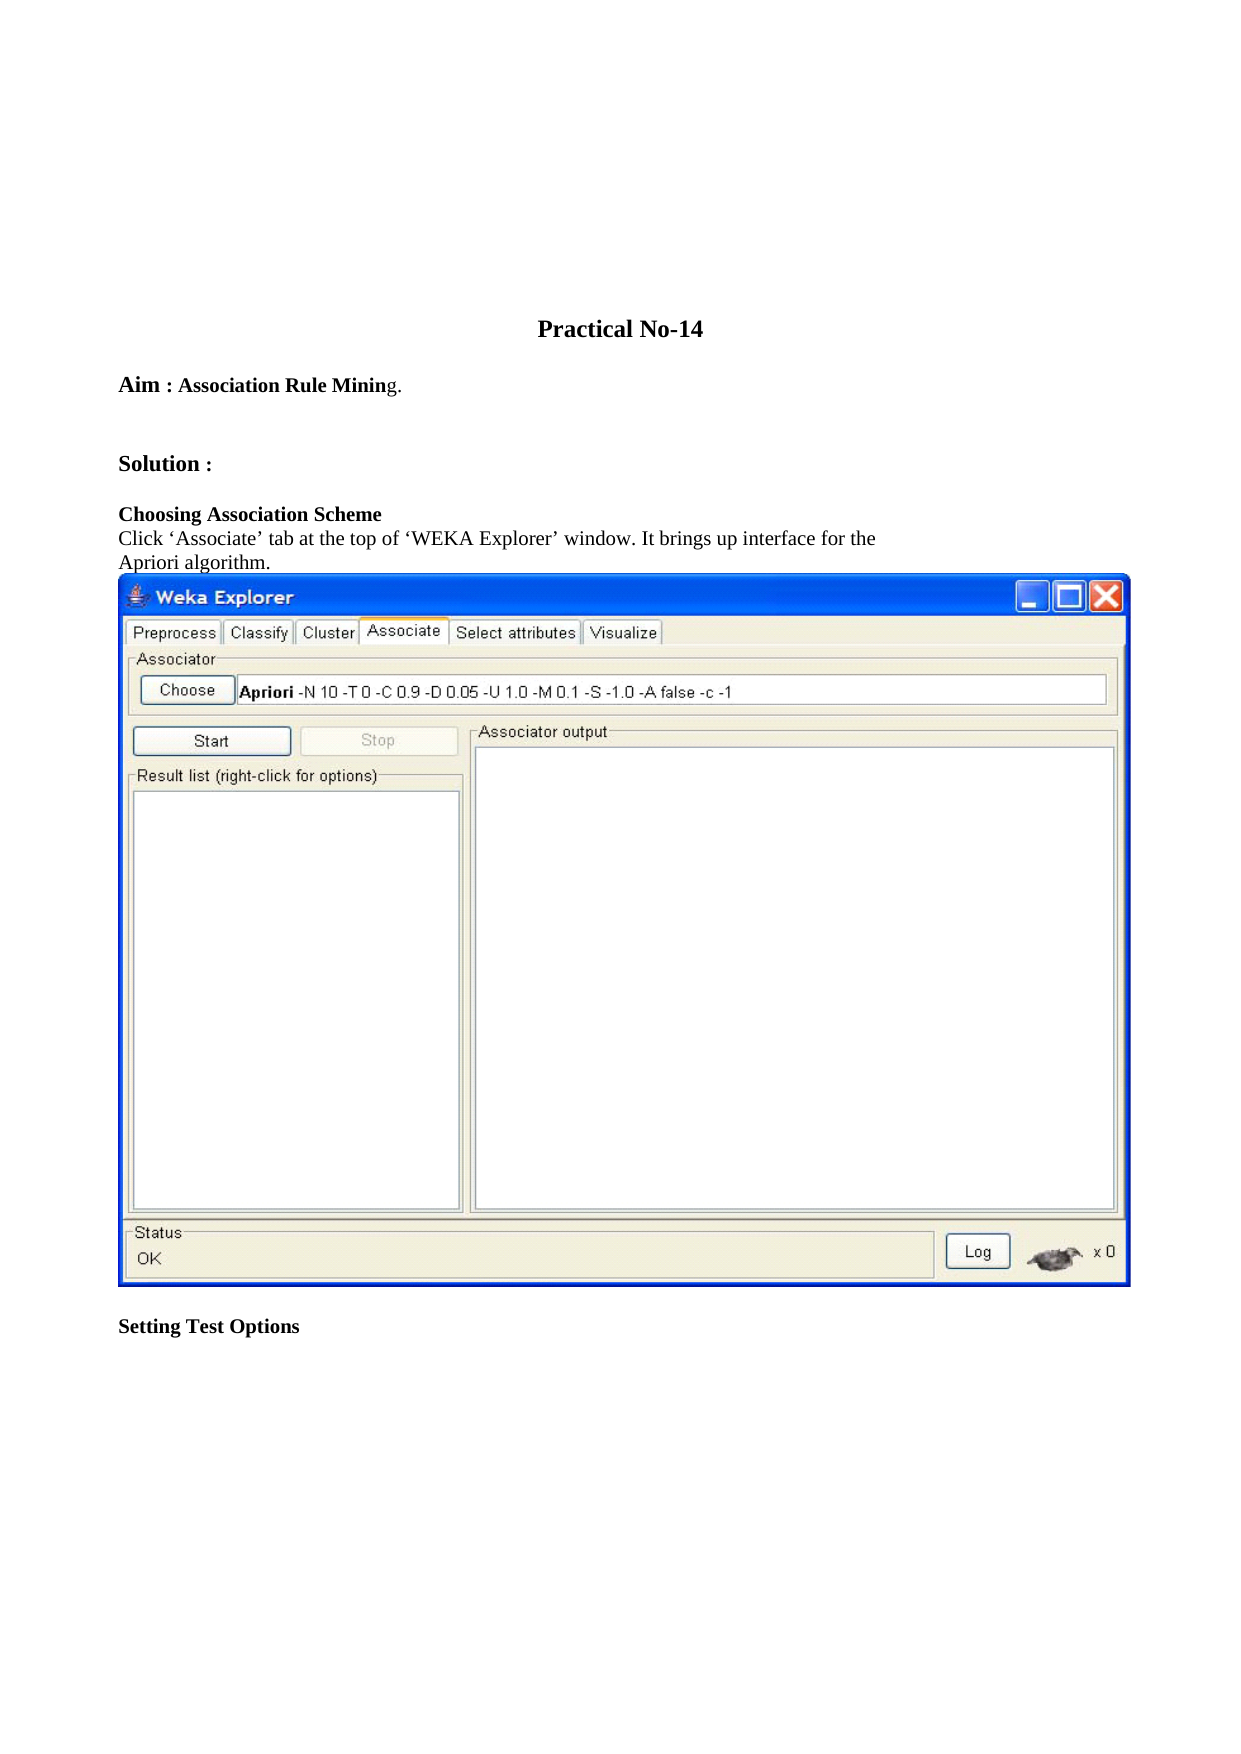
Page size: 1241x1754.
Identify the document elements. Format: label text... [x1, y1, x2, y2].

text Practical No-14 [118, 314, 1122, 343]
text Setting Test Options [118, 1314, 1122, 1338]
text Choosing Association Scheme [118, 501, 1122, 526]
text Solution : [118, 450, 1122, 477]
text Click ‘Associate’ tab at the top of ‘WEKA Explorer’ window. It brings up interface for the [118, 526, 1122, 549]
text Aim : Association Rule Mining. [118, 371, 1122, 397]
text Apriori algorithm. [118, 549, 1122, 573]
